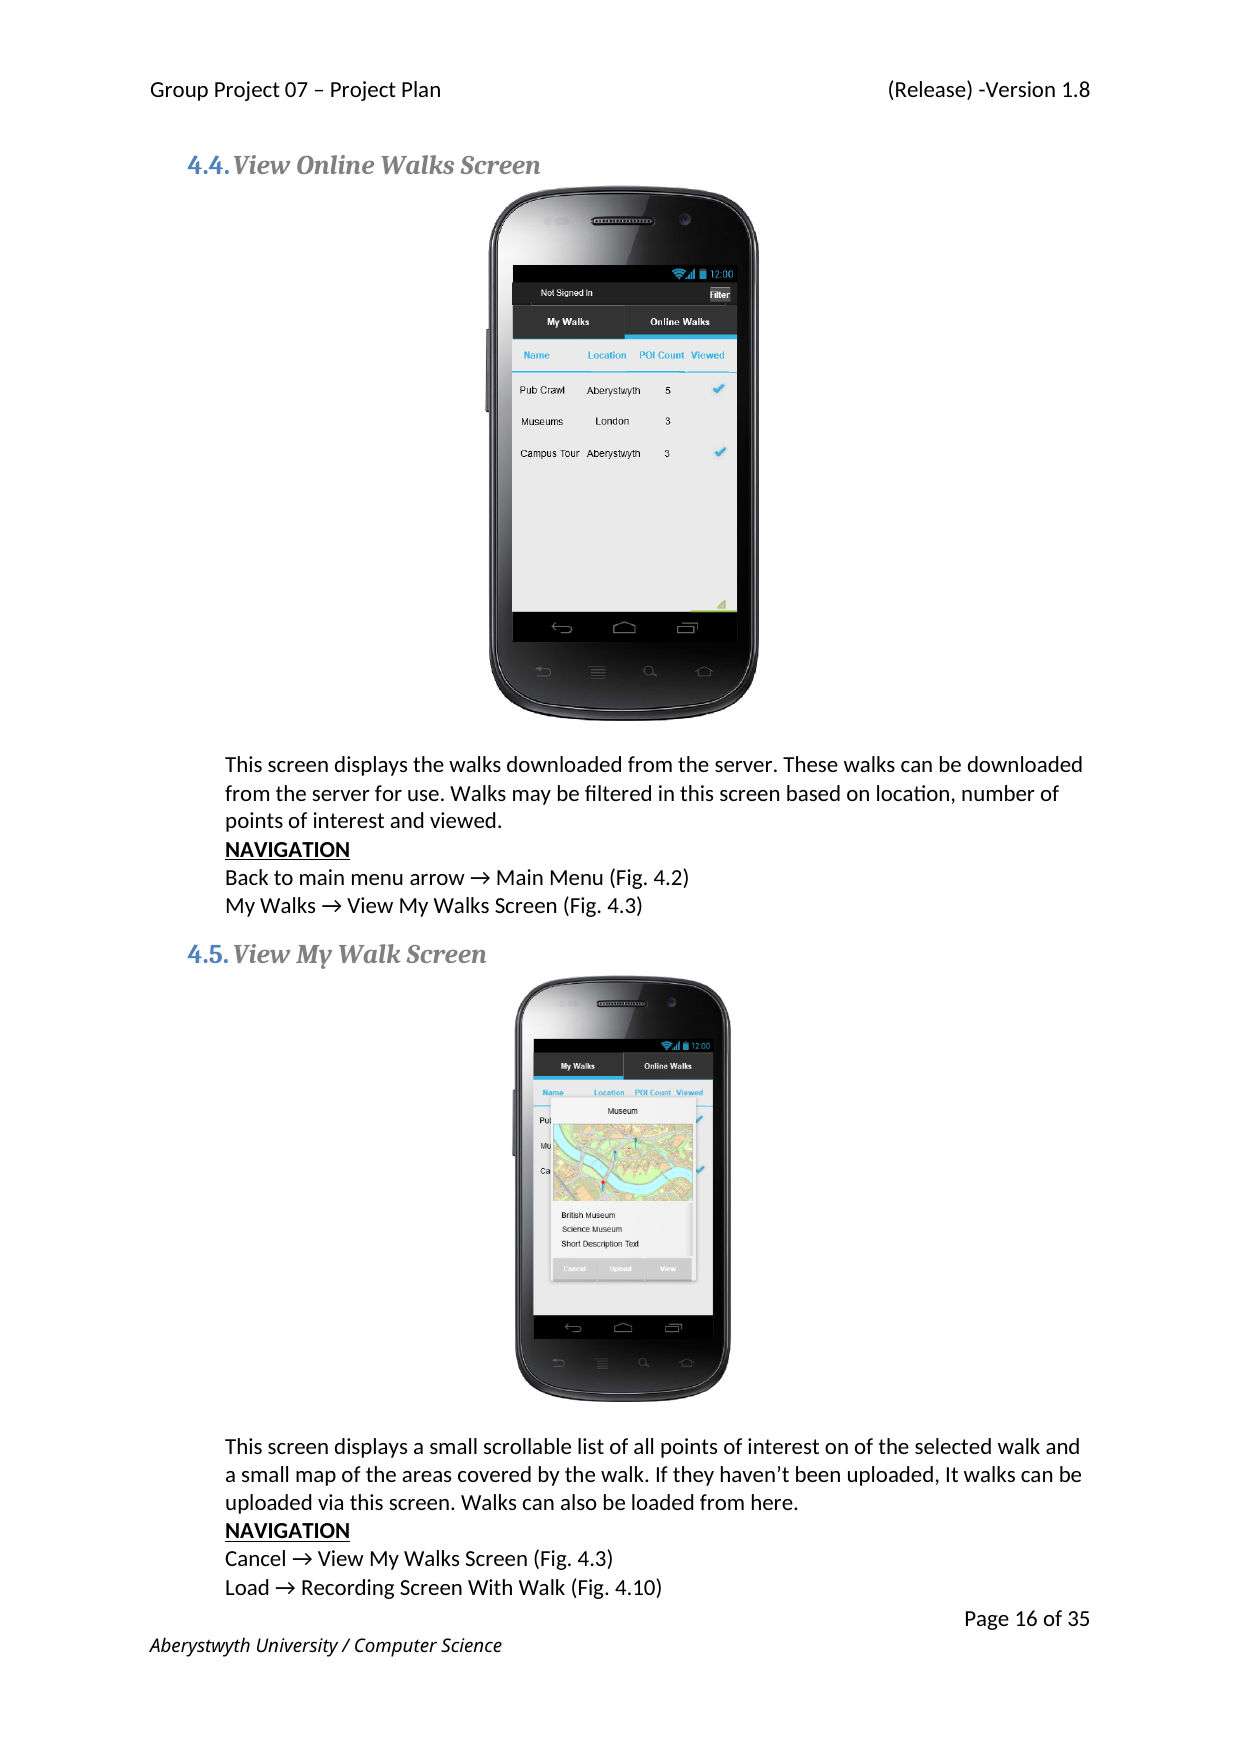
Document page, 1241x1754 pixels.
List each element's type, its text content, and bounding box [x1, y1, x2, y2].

subtitle View My Walk Screen [187, 939, 1090, 971]
text Back to main menu arrow → Main Menu (Fig. 4.2) [225, 863, 1090, 891]
text My Walks → View My Walks Screen (Fig. 4.3) [225, 891, 1090, 919]
text Load → Recording Screen With Walk (Fig. 4.10) [225, 1573, 1090, 1601]
text This screen displays a small scrollable list of all points of interest on of the selected walk and a small map of the areas covered by the walk. If they haven’t been uploaded, It walks can be uploaded via this screen. Walks can also be loaded from here. [225, 1432, 1090, 1517]
text NAVIGATION [225, 1517, 1090, 1544]
text This screen displays the walks downloaded from the server. These walks can be downloaded from the server for use. Walks may be filtered in this screen based on location, number of points of interest and viewed. [225, 751, 1090, 835]
text Cancel → View My Walks Screen (Fig. 4.3) [225, 1544, 1090, 1573]
subtitle View Online Walks Screen [187, 150, 1090, 181]
text NAVIGATION [225, 835, 1090, 863]
